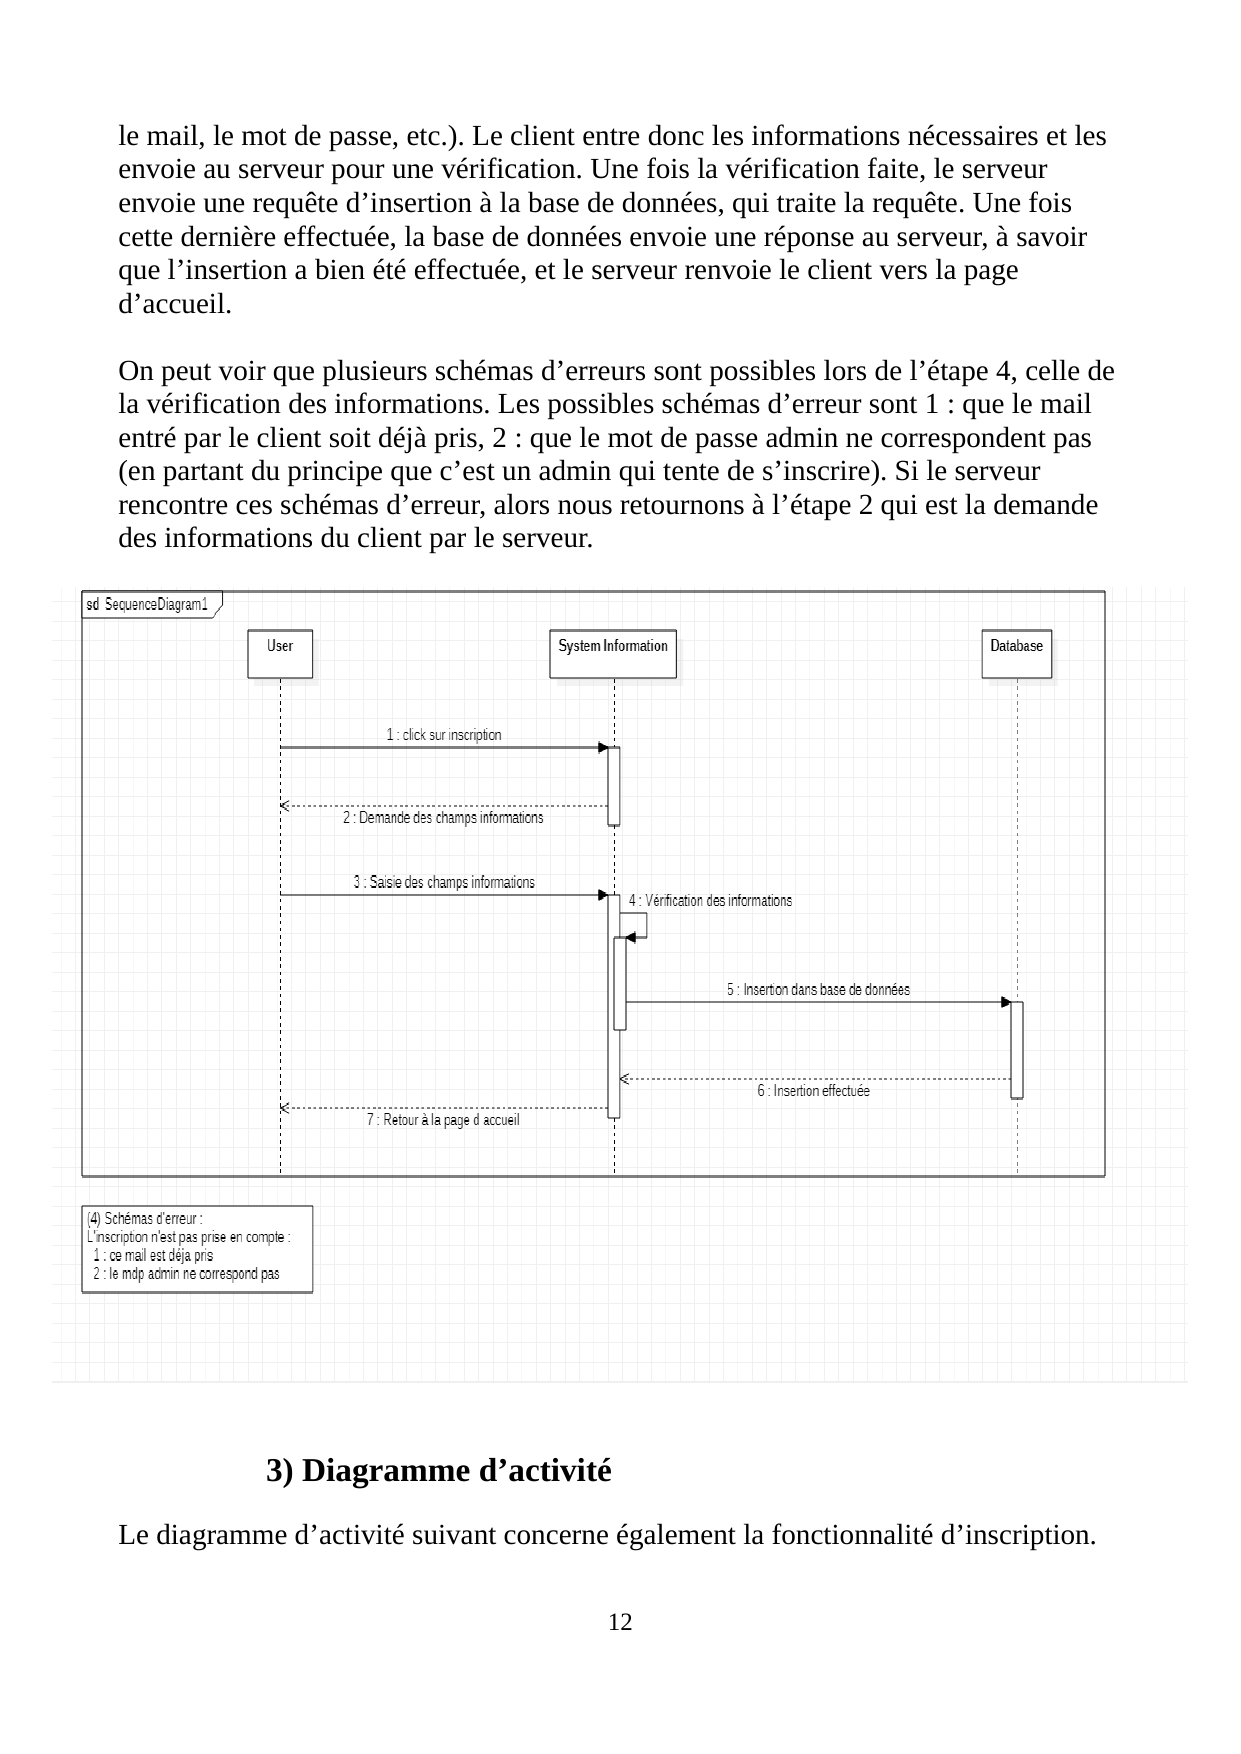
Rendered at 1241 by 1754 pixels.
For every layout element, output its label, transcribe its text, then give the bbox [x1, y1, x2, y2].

text 3) Diagramme d’activité [118, 1450, 1122, 1488]
picture [52, 587, 1189, 1383]
text Le diagramme d’activité suivant concerne également la fonctionnalité d’inscription. [118, 1517, 1122, 1551]
text le mail, le mot de passe, etc.). Le client entre donc les informations nécessaires et les envoie au serveur pour une vérification. Une fois la vérification faite, le serveur envoie une requête d’insertion à la base de données, qui traite la requête. Une fois cette dernière effectuée, la base de données envoie une réponse au serveur, à savoir que l’insertion a bien été effectuée, et le serveur renvoie le client vers la page d’accueil. [118, 118, 1122, 319]
text On peut voir que plusieurs schémas d’erreurs sont possibles lors de l’étape 4, celle de la vérification des informations. Les possibles schémas d’erreur sont 1 : que le mail entré par le client soit déjà pris, 2 : que le mot de passe admin ne correspondent pas (en partant du principe que c’est un admin qui tente de s’inscrire). Si le serveur rencontre ces schémas d’erreur, alors nous retournons à l’étape 2 qui est la demande des informations du client par le serveur. [118, 353, 1122, 554]
